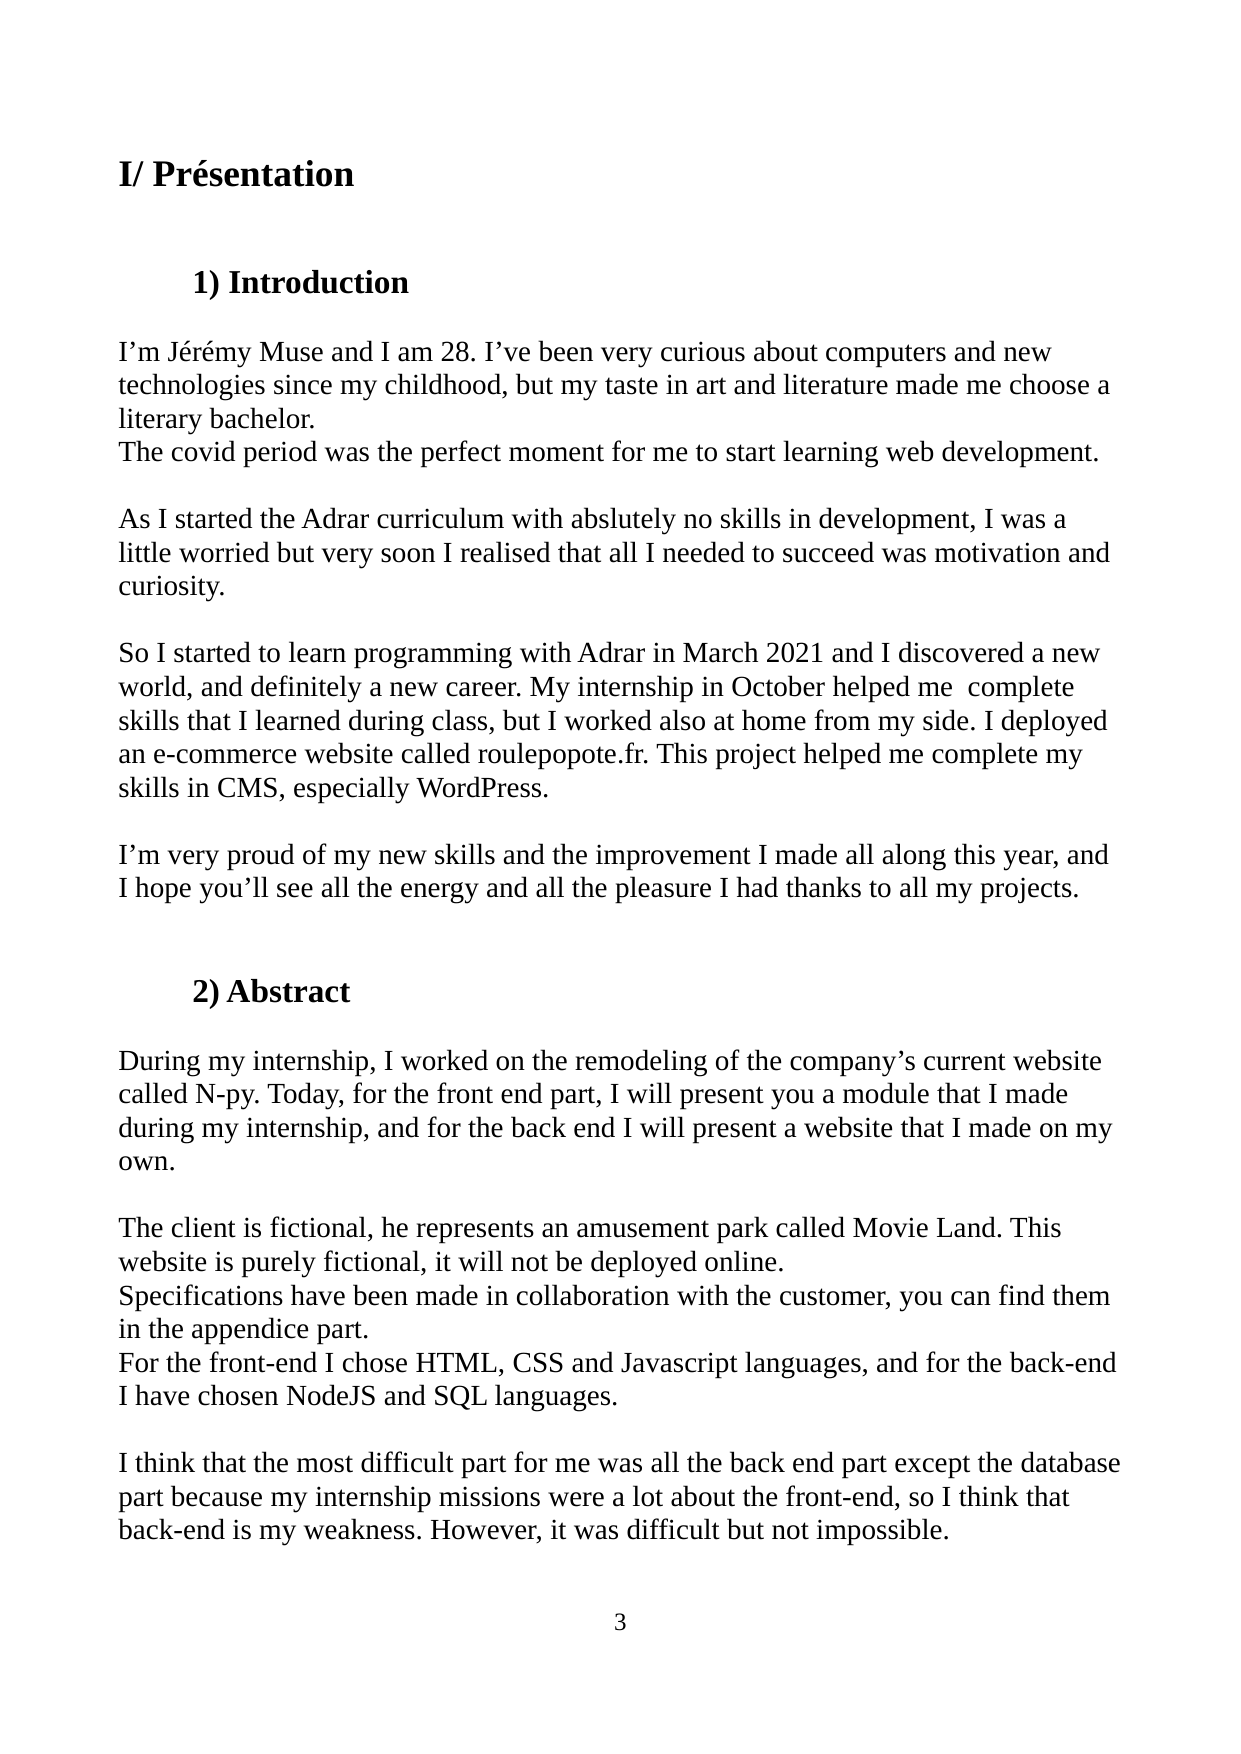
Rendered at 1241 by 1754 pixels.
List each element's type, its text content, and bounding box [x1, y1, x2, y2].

text For the front-end I chose HTML, CSS and Javascript languages, and for the back-end I have chosen NodeJS and SQL languages. [118, 1345, 1122, 1412]
text As I started the Adrar curriculum with abslutely no skills in development, I was a little worried but very soon I realised that all I needed to succeed was motivation and curiosity. [118, 501, 1122, 602]
text I think that the most difficult part for me was all the back end part except the database part because my internship missions were a lot about the front-end, so I think that back-end is my weakness. However, it was difficult but not impossible. [118, 1445, 1122, 1546]
text 1) Introduction [118, 262, 1122, 300]
text The covid period was the perfect moment for me to start learning web development. [118, 434, 1122, 468]
text I’m Jérémy Muse and I am 28. I’ve been very curious about computers and new technologies since my childhood, but my taste in art and literature made me choose a literary bachelor. [118, 334, 1122, 434]
text 2) Abstract [118, 971, 1122, 1009]
text I/ Présentation [118, 152, 1122, 195]
text During my internship, I worked on the remodeling of the company’s current website called N-py. Today, for the front end part, I will present you a module that I made during my internship, and for the back end I will present a website that I made on my own. [118, 1043, 1122, 1177]
text So I started to learn programming with Adrar in March 2021 and I discovered a new world, and definitely a new career. My internship in October helped me complete skills that I learned during class, but I worked also at home from my side. I deployed an e-commerce website called roulepopote.fr. This project helped me complete my skills in CMS, especially WordPress. [118, 636, 1122, 803]
text I’m very proud of my new skills and the improvement I made all along this year, and I hope you’ll see all the energy and all the pleasure I had thanks to all my projects. [118, 837, 1122, 904]
text The client is fictional, he represents an amusement park called Movie Land. This website is purely fictional, it will not be deployed online. [118, 1211, 1122, 1278]
text Specifications have been made in collaboration with the customer, you can find them in the appendice part. [118, 1278, 1122, 1345]
